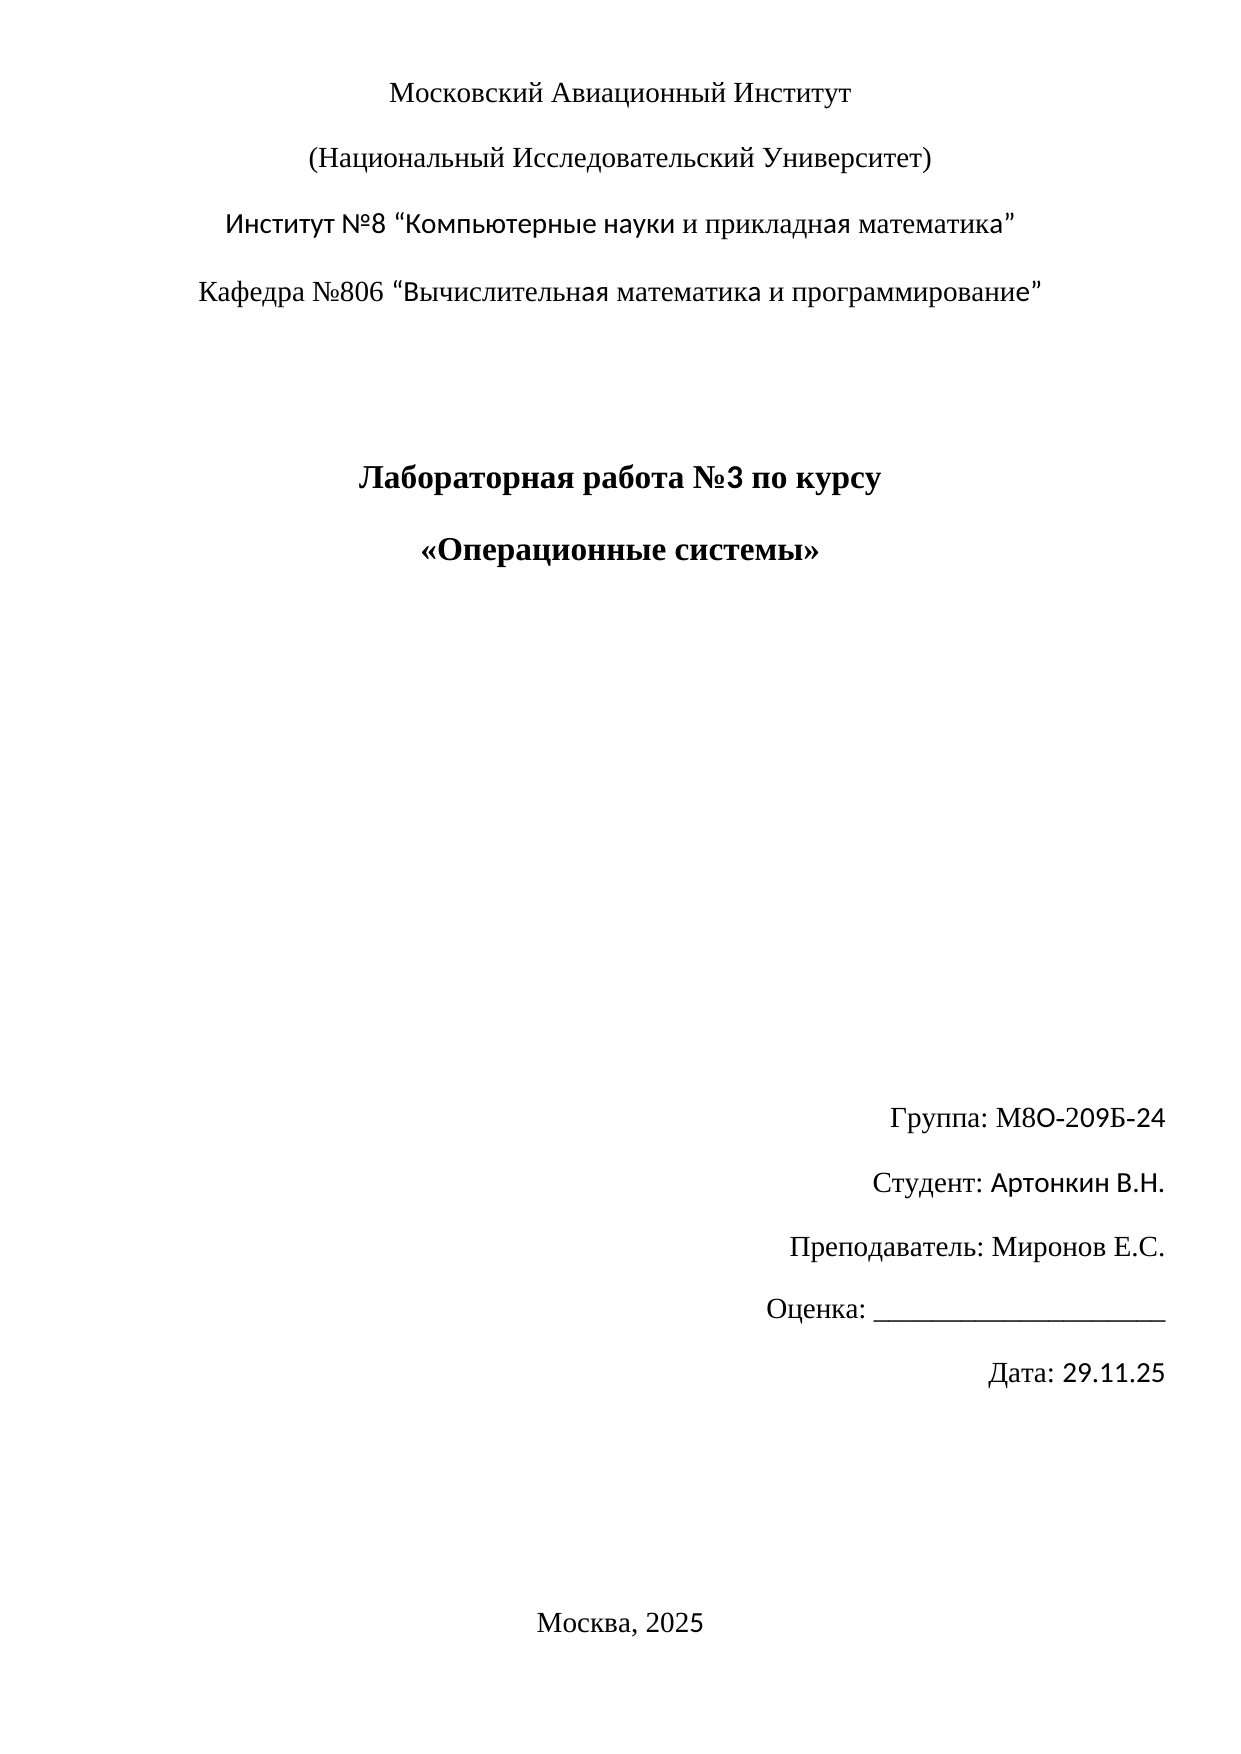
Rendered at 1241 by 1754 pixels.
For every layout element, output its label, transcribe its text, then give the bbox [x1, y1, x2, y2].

text (Национальный Исследовательский Университет) [75, 140, 1165, 174]
text Институт №8 “Компьютерные науки и прикладная математика” [75, 206, 1165, 241]
text Москва, 2025 [75, 1604, 1165, 1640]
text Оценка: ____________________ [75, 1292, 1165, 1325]
text «Операционные системы» [75, 529, 1165, 567]
text Группа: М8О-209Б-24 [75, 1099, 1165, 1135]
text Лабораторная работа №3 по курсу [75, 456, 1165, 497]
text Кафедра №806 “Вычислительная математика и программирование” [75, 273, 1165, 309]
text Московский Авиационный Институт [75, 75, 1165, 108]
text Преподаватель: Миронов Е.С. [75, 1229, 1165, 1262]
text Студент: Артонкин В.Н. [75, 1164, 1165, 1200]
text Дата: 29.11.25 [75, 1354, 1165, 1390]
